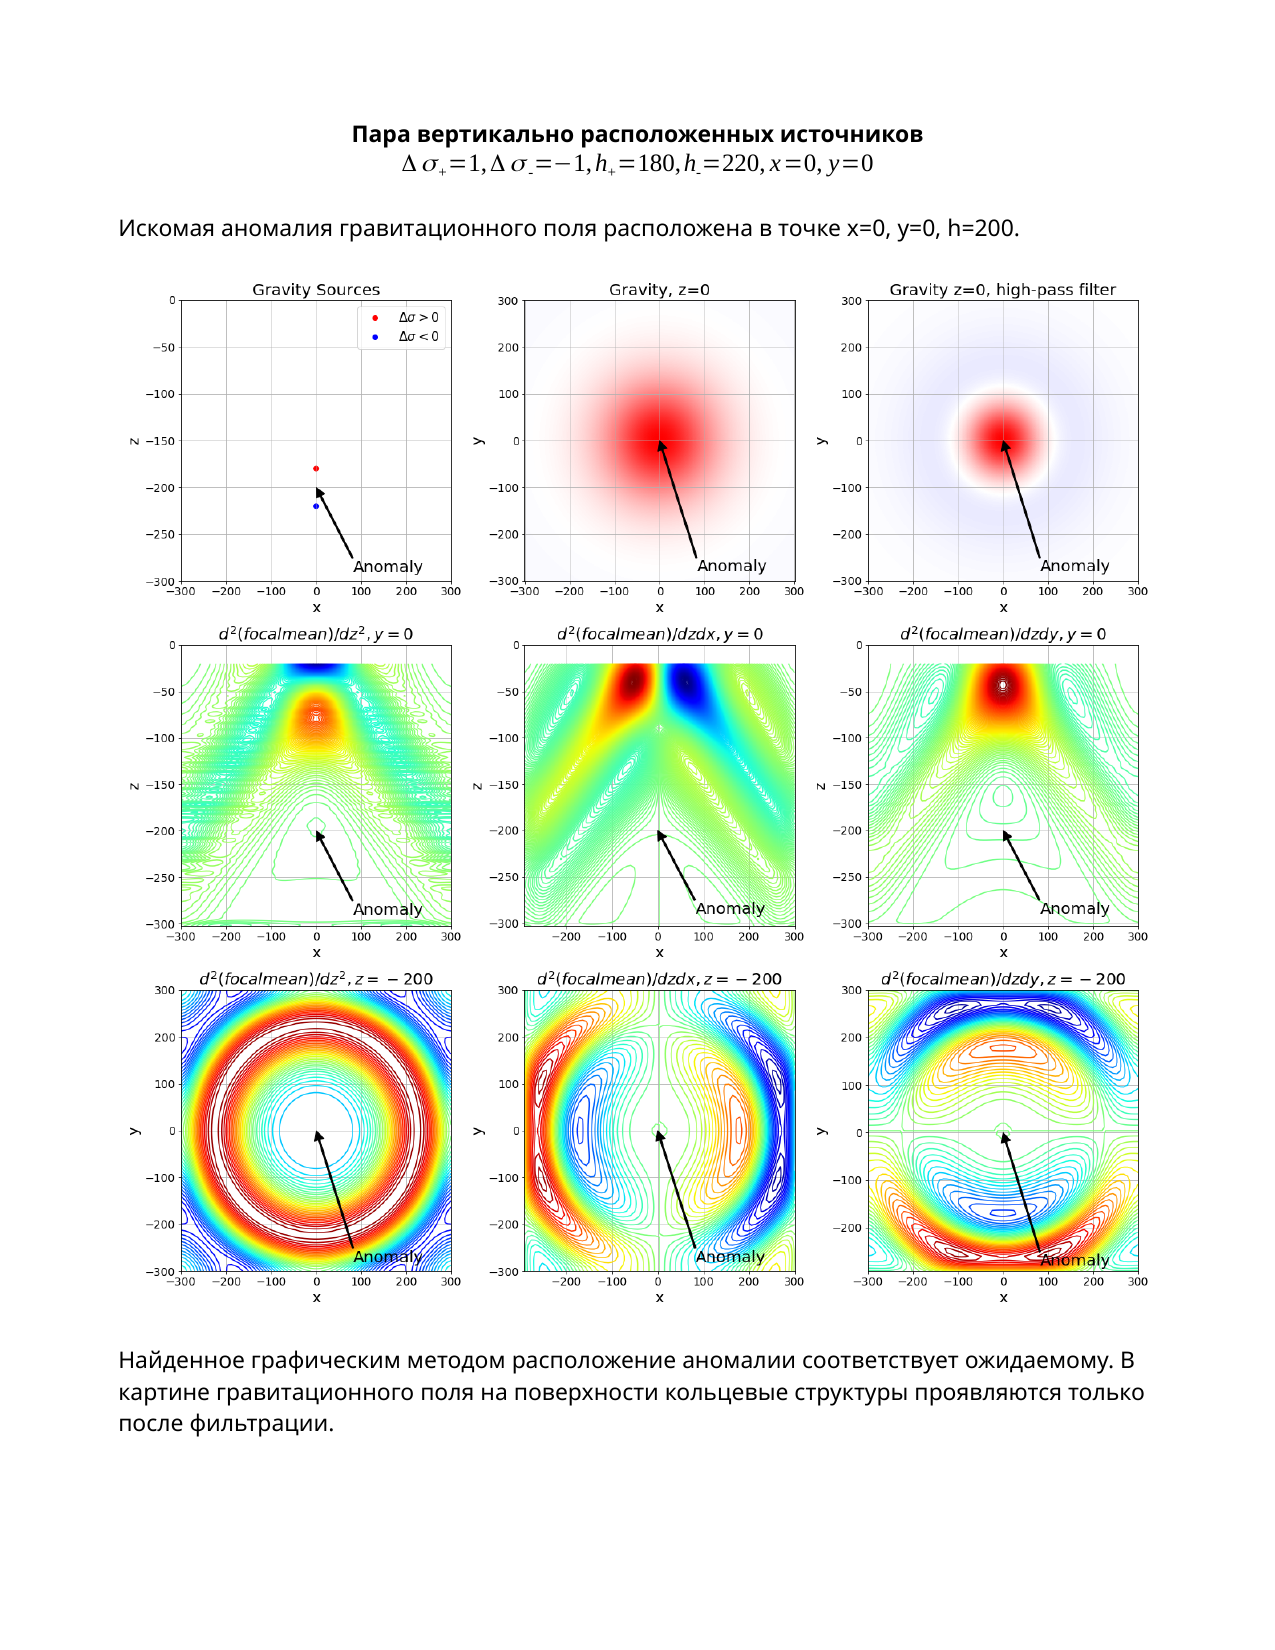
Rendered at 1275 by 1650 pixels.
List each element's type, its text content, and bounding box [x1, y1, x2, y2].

text Искомая аномалия гравитационного поля расположена в точке x=0, y=0, h=200. [118, 212, 1157, 243]
text Найденное графическим методом расположение аномалии соответствует ожидаемому. В картине гравитационного поля на поверхности кольцевые структуры проявляются только после фильтрации. [118, 1344, 1157, 1438]
text Пара вертикально расположенных источников [118, 118, 1157, 181]
picture [118, 274, 1157, 1314]
